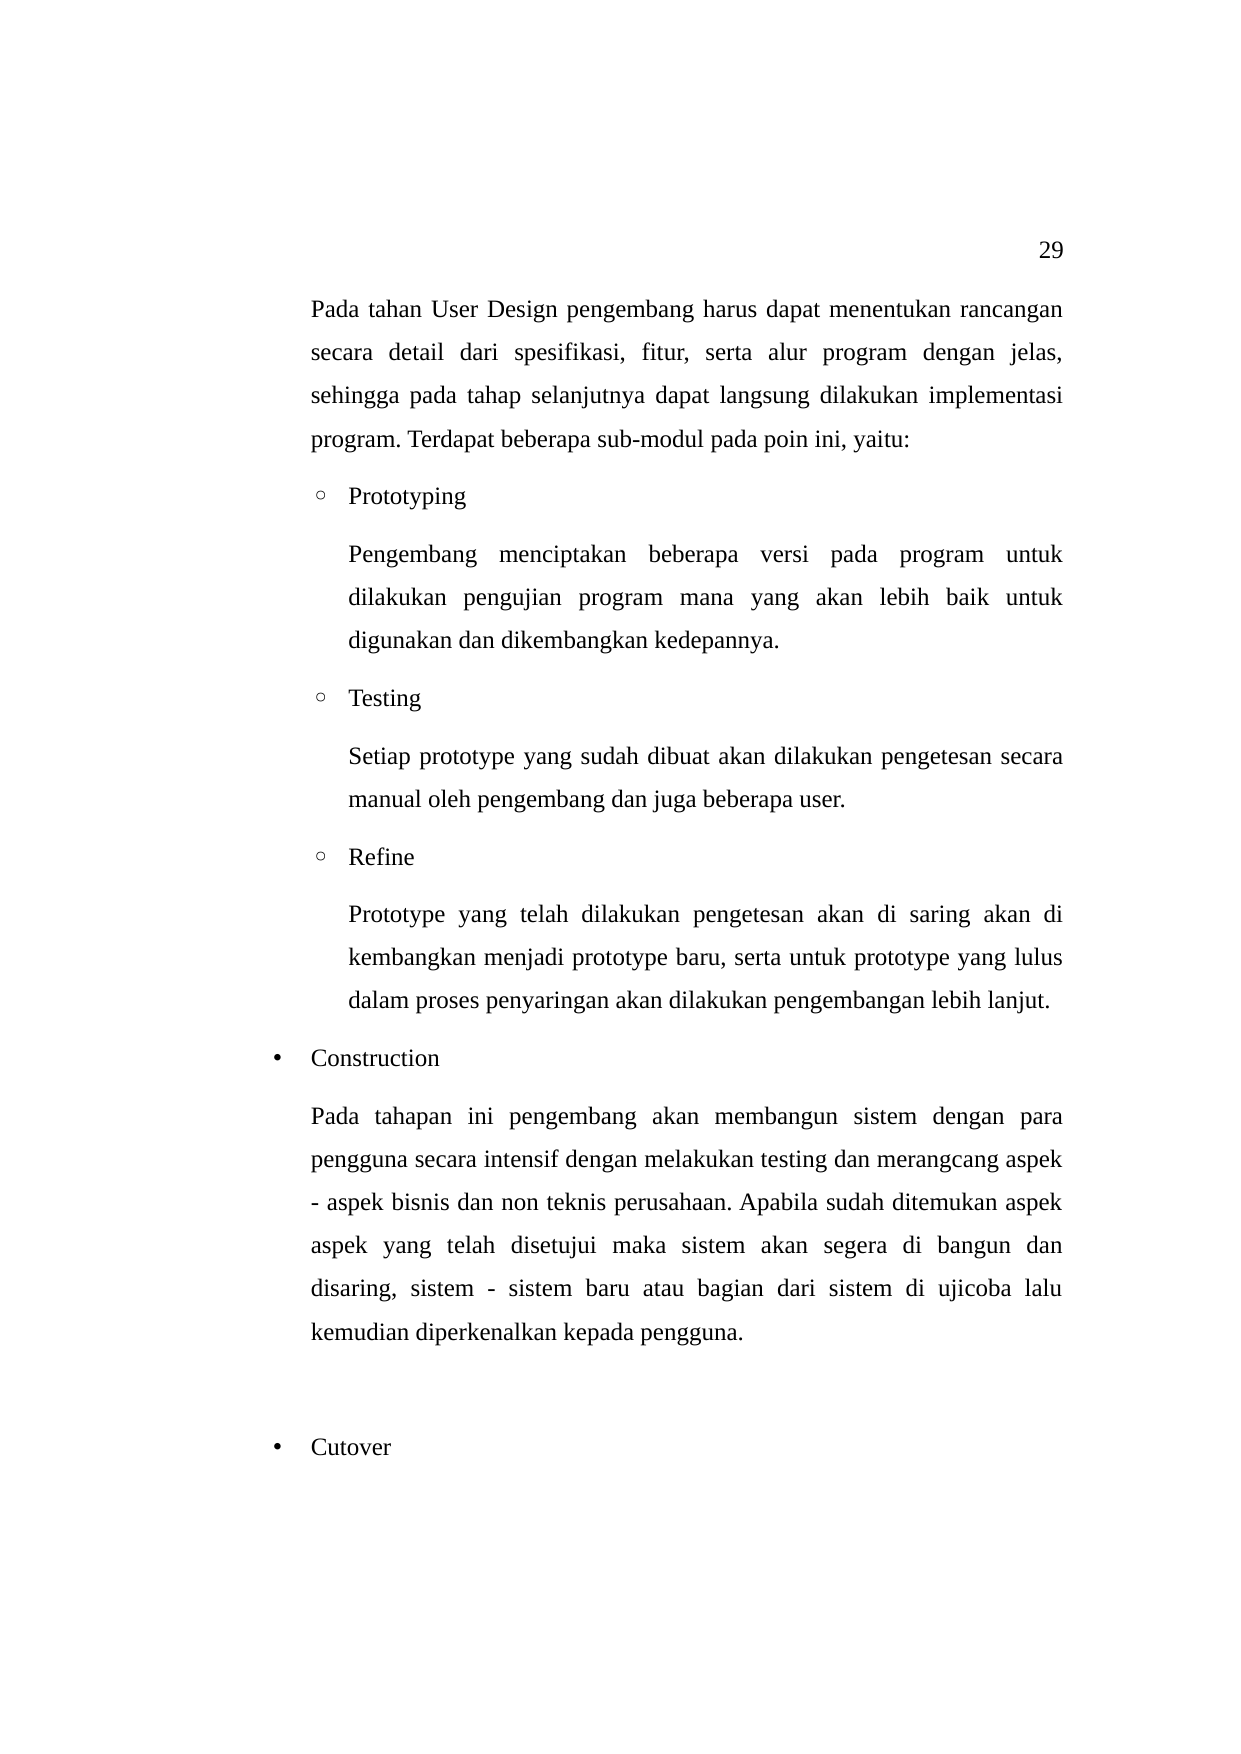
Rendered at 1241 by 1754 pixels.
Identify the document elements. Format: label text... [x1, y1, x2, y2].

list Construction [273, 1043, 1063, 1072]
list Pada tahan User Design pengembang harus dapat menentukan rancangan secara detail dari spesifikasi, fitur, serta alur program dengan jelas, sehingga pada tahap selanjutnya dapat langsung dilakukan implementasi program. Terdapat beberapa sub-modul pada poin ini, yaitu: [273, 294, 1063, 452]
list Pengembang menciptakan beberapa versi pada program untuk dilakukan pengujian program mana yang akan lebih baik untuk digunakan dan dikembangkan kedepannya. [311, 539, 1063, 654]
list Pada tahapan ini pengembang akan membangun sistem dengan para pengguna secara intensif dengan melakukan testing dan merangcang aspek - aspek bisnis dan non teknis perusahaan. Apabila sudah ditemukan aspek aspek yang telah disetujui maka sistem akan segera di bangun dan disaring, sistem - sistem baru atau bagian dari sistem di ujicoba lalu kemudian diperkenalkan kepada pengguna. [273, 1101, 1063, 1345]
list Cutover [273, 1432, 1063, 1461]
list Refine [311, 842, 1063, 870]
list Setiap prototype yang sudah dibuat akan dilakukan pengetesan secara manual oleh pengembang dan juga beberapa user. [311, 741, 1063, 813]
list Prototyping [311, 481, 1063, 510]
list Testing [311, 683, 1063, 712]
list Prototype yang telah dilakukan pengetesan akan di saring akan di kembangkan menjadi prototype baru, serta untuk prototype yang lulus dalam proses penyaringan akan dilakukan pengembangan lebih lanjut. [311, 899, 1063, 1014]
